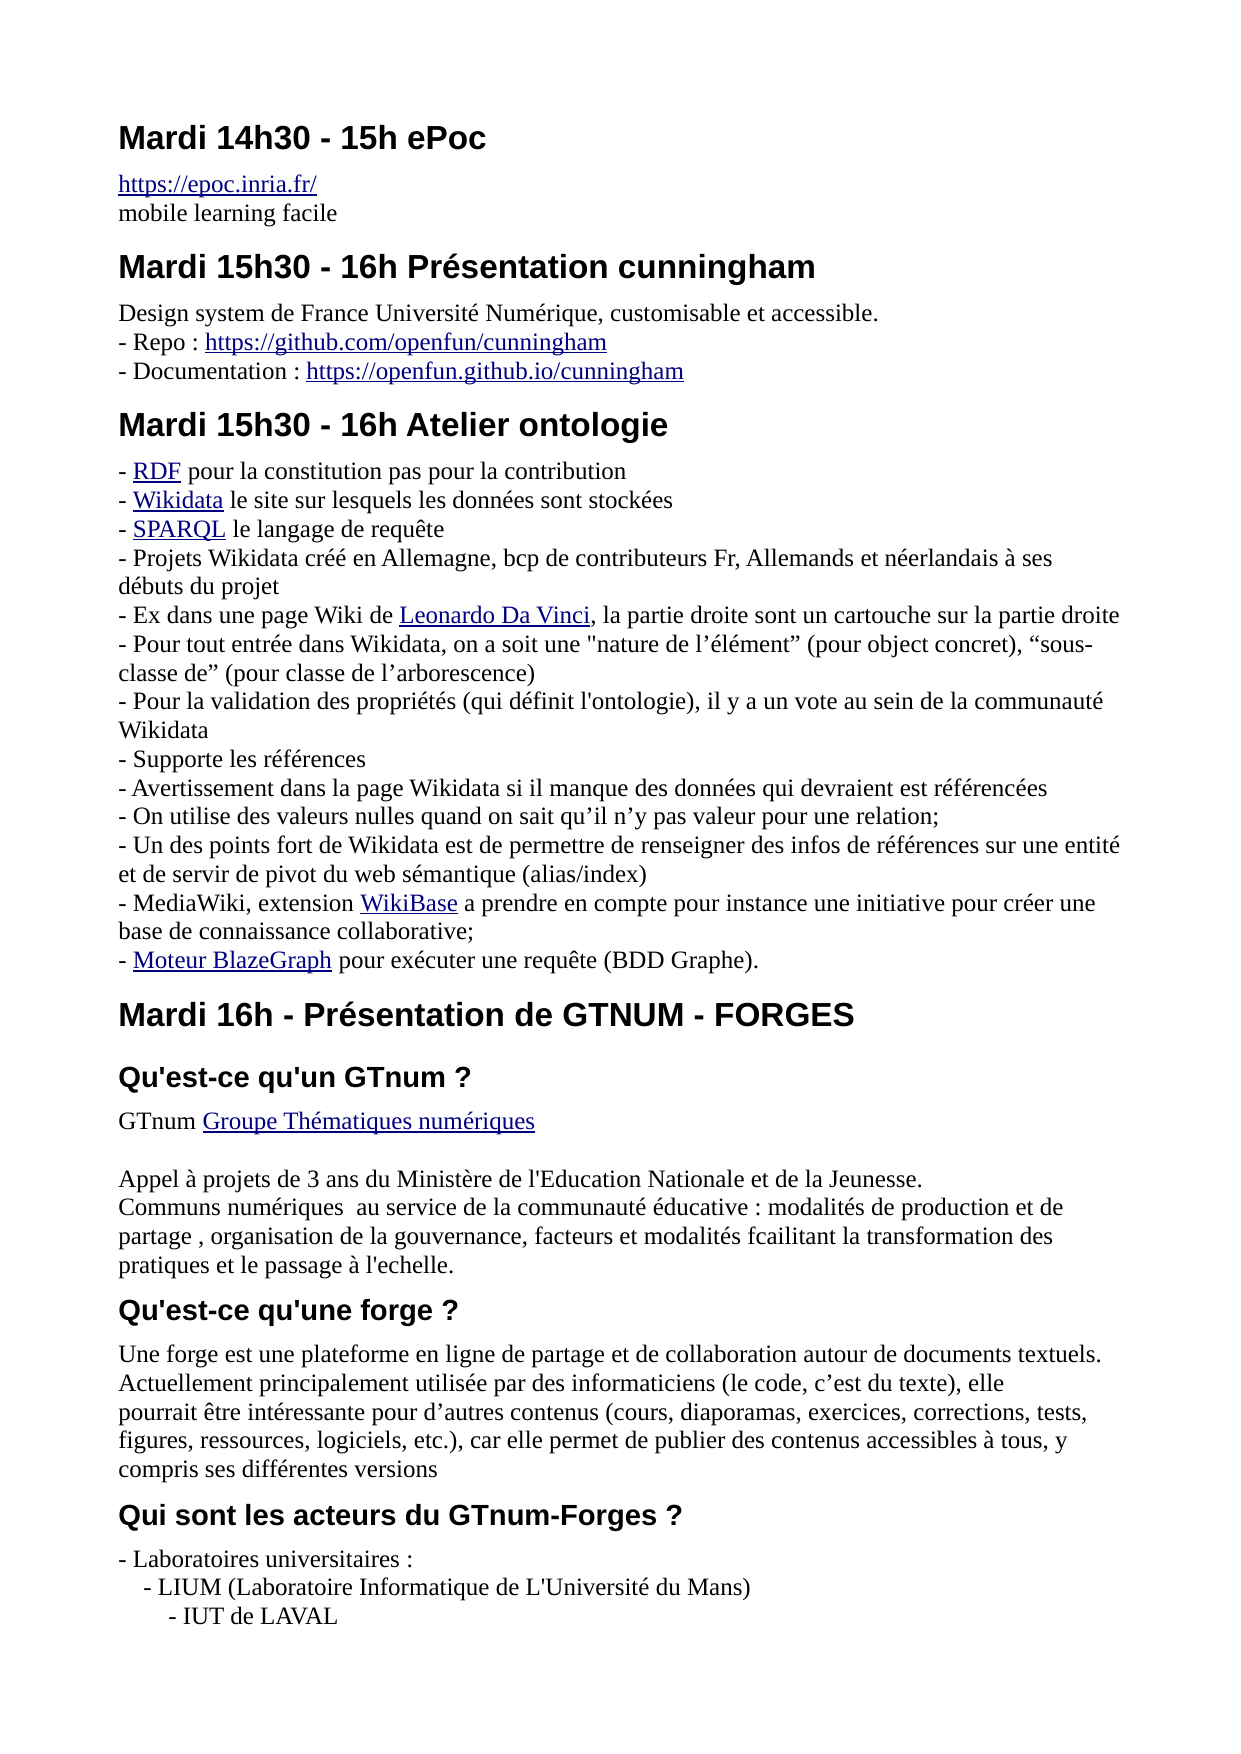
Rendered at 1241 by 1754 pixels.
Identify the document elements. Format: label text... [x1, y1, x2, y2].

text - Laboratoires universitaires : [118, 1544, 1122, 1572]
text https://epoc.inria.fr/ [118, 169, 1122, 198]
text Design system de France Université Numérique, customisable et accessible. [118, 298, 1122, 327]
text - Documentation : https://openfun.github.io/cunningham [118, 356, 1122, 384]
text - LIUM (Laboratoire Informatique de L'Université du Mans) [118, 1572, 1122, 1601]
text - Ex dans une page Wiki de Leonardo Da Vinci, la partie droite sont un cartouche sur la partie droite [118, 600, 1122, 629]
text - MediaWiki, extension WikiBase a prendre en compte pour instance une initiative pour créer une base de connaissance collaborative; [118, 888, 1122, 945]
text GTnum Groupe Thématiques numériques [118, 1106, 1122, 1135]
text - Moteur BlazeGraph pour exécuter une requête (BDD Graphe). [118, 945, 1122, 974]
text - IUT de LAVAL [118, 1601, 1122, 1630]
text pourrait être intéressante pour d’autres contenus (cours, diaporamas, exercices, corrections, tests, figures, ressources, logiciels, etc.), car elle permet de publier des contenus accessibles à tous, y compris ses différentes versions [118, 1397, 1122, 1483]
text - Repo : https://github.com/openfun/cunningham [118, 327, 1122, 356]
text - Avertissement dans la page Wikidata si il manque des données qui devraient est référencées [118, 773, 1122, 801]
text - Projets Wikidata créé en Allemagne, bcp de contributeurs Fr, Allemands et néerlandais à ses débuts du projet [118, 543, 1122, 600]
subtitle Mardi 15h30 - 16h Présentation cunningham [118, 247, 1122, 286]
subtitle Qui sont les acteurs du GTnum-Forges ? [118, 1498, 1122, 1531]
text - Wikidata le site sur lesquels les données sont stockées [118, 485, 1122, 514]
text - Supporte les références [118, 744, 1122, 773]
text - Pour la validation des propriétés (qui définit l'ontologie), il y a un vote au sein de la communauté Wikidata [118, 686, 1122, 744]
text Communs numériques au service de la communauté éducative : modalités de production et de partage , organisation de la gouvernance, facteurs et modalités fcailitant la transformation des pratiques et le passage à l'echelle. [118, 1192, 1122, 1279]
text - On utilise des valeurs nulles quand on sait qu’il n’y pas valeur pour une relation; [118, 801, 1122, 830]
text - SPARQL le langage de requête [118, 514, 1122, 543]
subtitle Mardi 15h30 - 16h Atelier ontologie [118, 405, 1122, 444]
text - Un des points fort de Wikidata est de permettre de renseigner des infos de références sur une entité et de servir de pivot du web sémantique (alias/index) [118, 830, 1122, 888]
text mobile learning facile [118, 198, 1122, 227]
subtitle Mardi 14h30 - 15h ePoc [118, 118, 1122, 157]
text - RDF pour la constitution pas pour la contribution [118, 456, 1122, 485]
text Une forge est une plateforme en ligne de partage et de collaboration autour de documents textuels. Actuellement principalement utilisée par des informaticiens (le code, c’est du texte), elle [118, 1339, 1122, 1397]
subtitle Qu'est-ce qu'une forge ? [118, 1293, 1122, 1327]
subtitle Qu'est-ce qu'un GTnum ? [118, 1060, 1122, 1094]
text Appel à projets de 3 ans du Ministère de l'Education Nationale et de la Jeunesse. [118, 1164, 1122, 1192]
subtitle Mardi 16h - Présentation de GTNUM - FORGES [118, 995, 1122, 1033]
text - Pour tout entrée dans Wikidata, on a soit une "nature de l’élément” (pour object concret), “sous-classe de” (pour classe de l’arborescence) [118, 629, 1122, 686]
